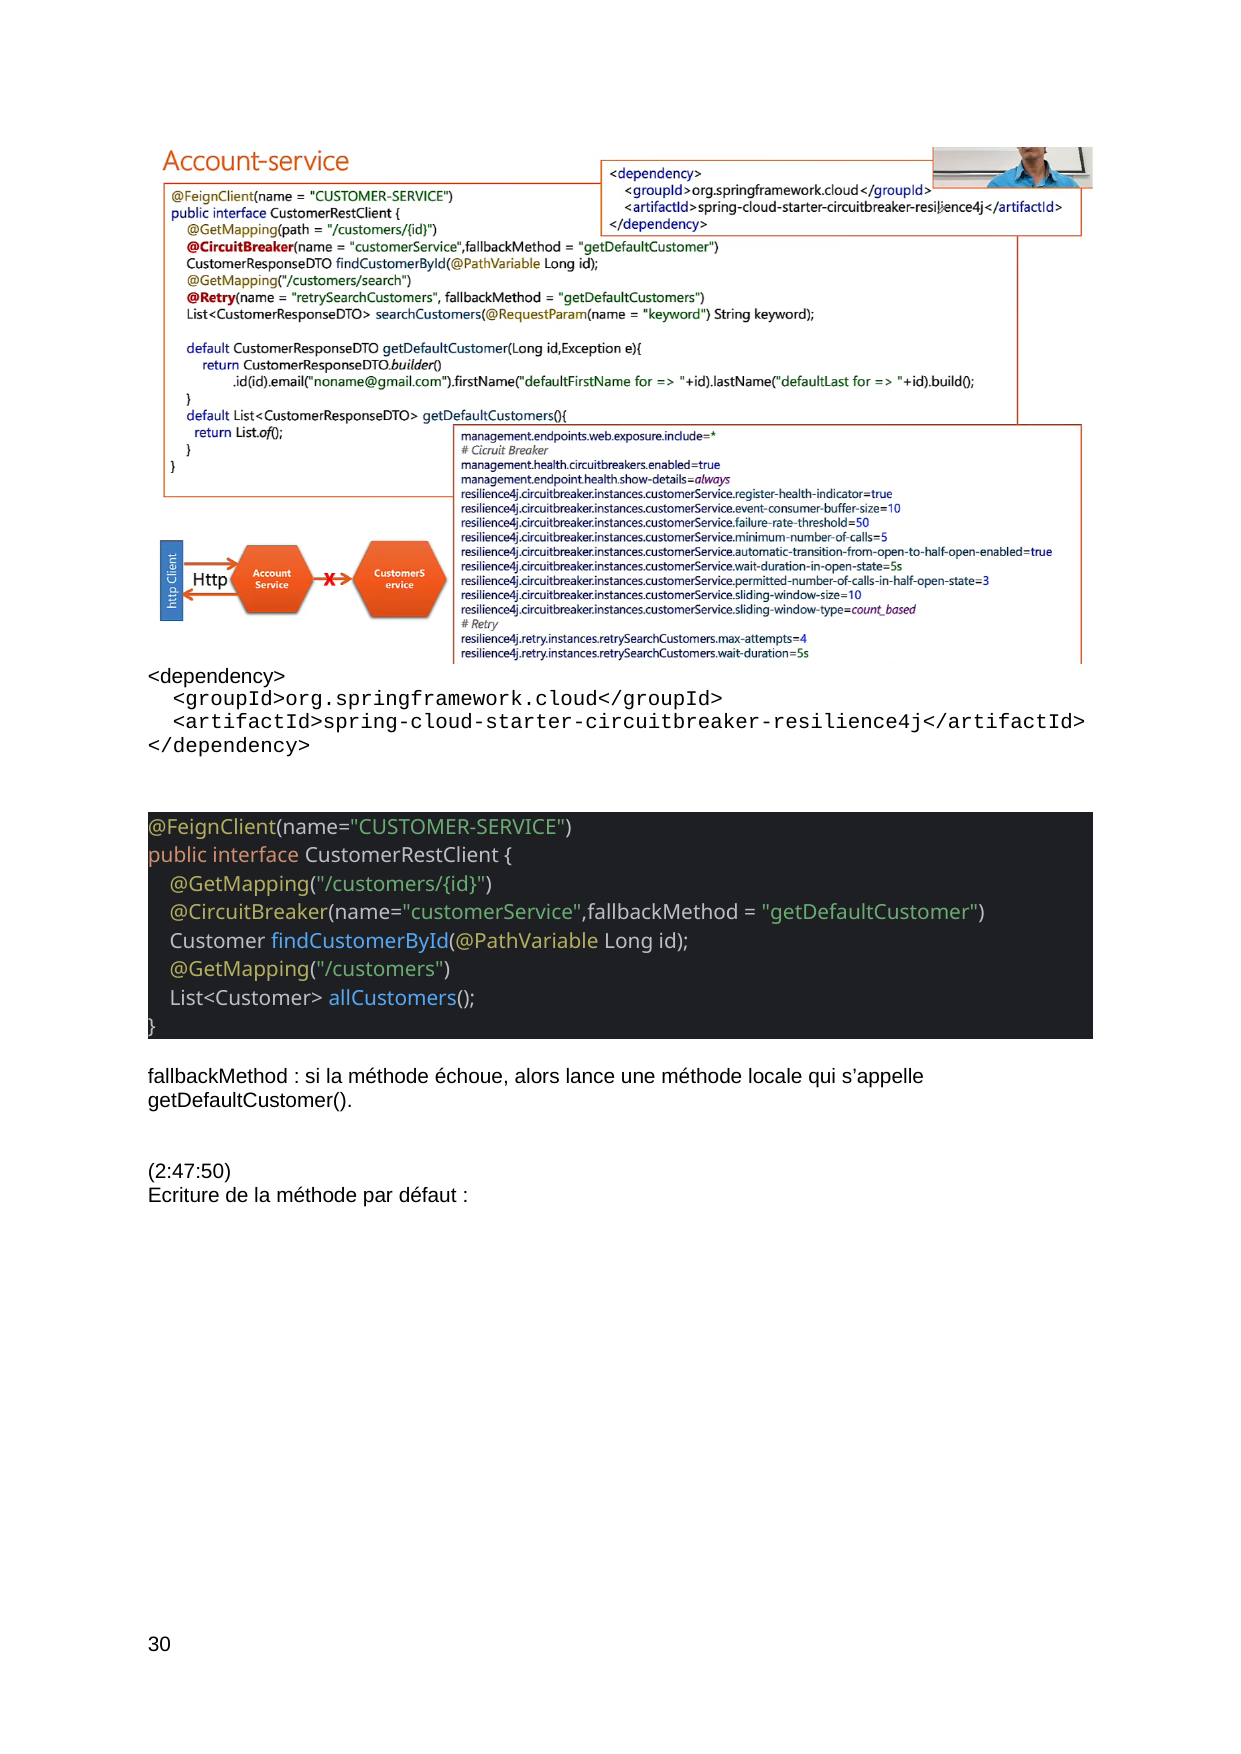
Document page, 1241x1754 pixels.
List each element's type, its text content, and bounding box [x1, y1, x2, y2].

text (2:47:50) [148, 1159, 1093, 1183]
text <artifactId>spring-cloud-starter-circuitbreaker-resilience4j</artifactId> [148, 711, 1093, 735]
text <dependency> [148, 664, 1093, 688]
text <groupId>org.springframework.cloud</groupId> [148, 688, 1093, 711]
text </dependency> [148, 735, 1093, 759]
text Ecriture de la méthode par défaut : [148, 1183, 1093, 1207]
picture [147, 147, 1093, 664]
text fallbackMethod : si la méthode échoue, alors lance une méthode locale qui s’appelle getDefaultCustomer(). [148, 1063, 1093, 1111]
text @FeignClient(name="CUSTOMER-SERVICE") public interface CustomerRestClient { @GetMapping("/customers/{id}") @CircuitBreaker(name="customerService",fallbackMethod = "getDefaultCustomer") Customer findCustomerById(@PathVariable Long id); @GetMapping("/customers") List<Customer> allCustomers(); } [148, 812, 1093, 1039]
